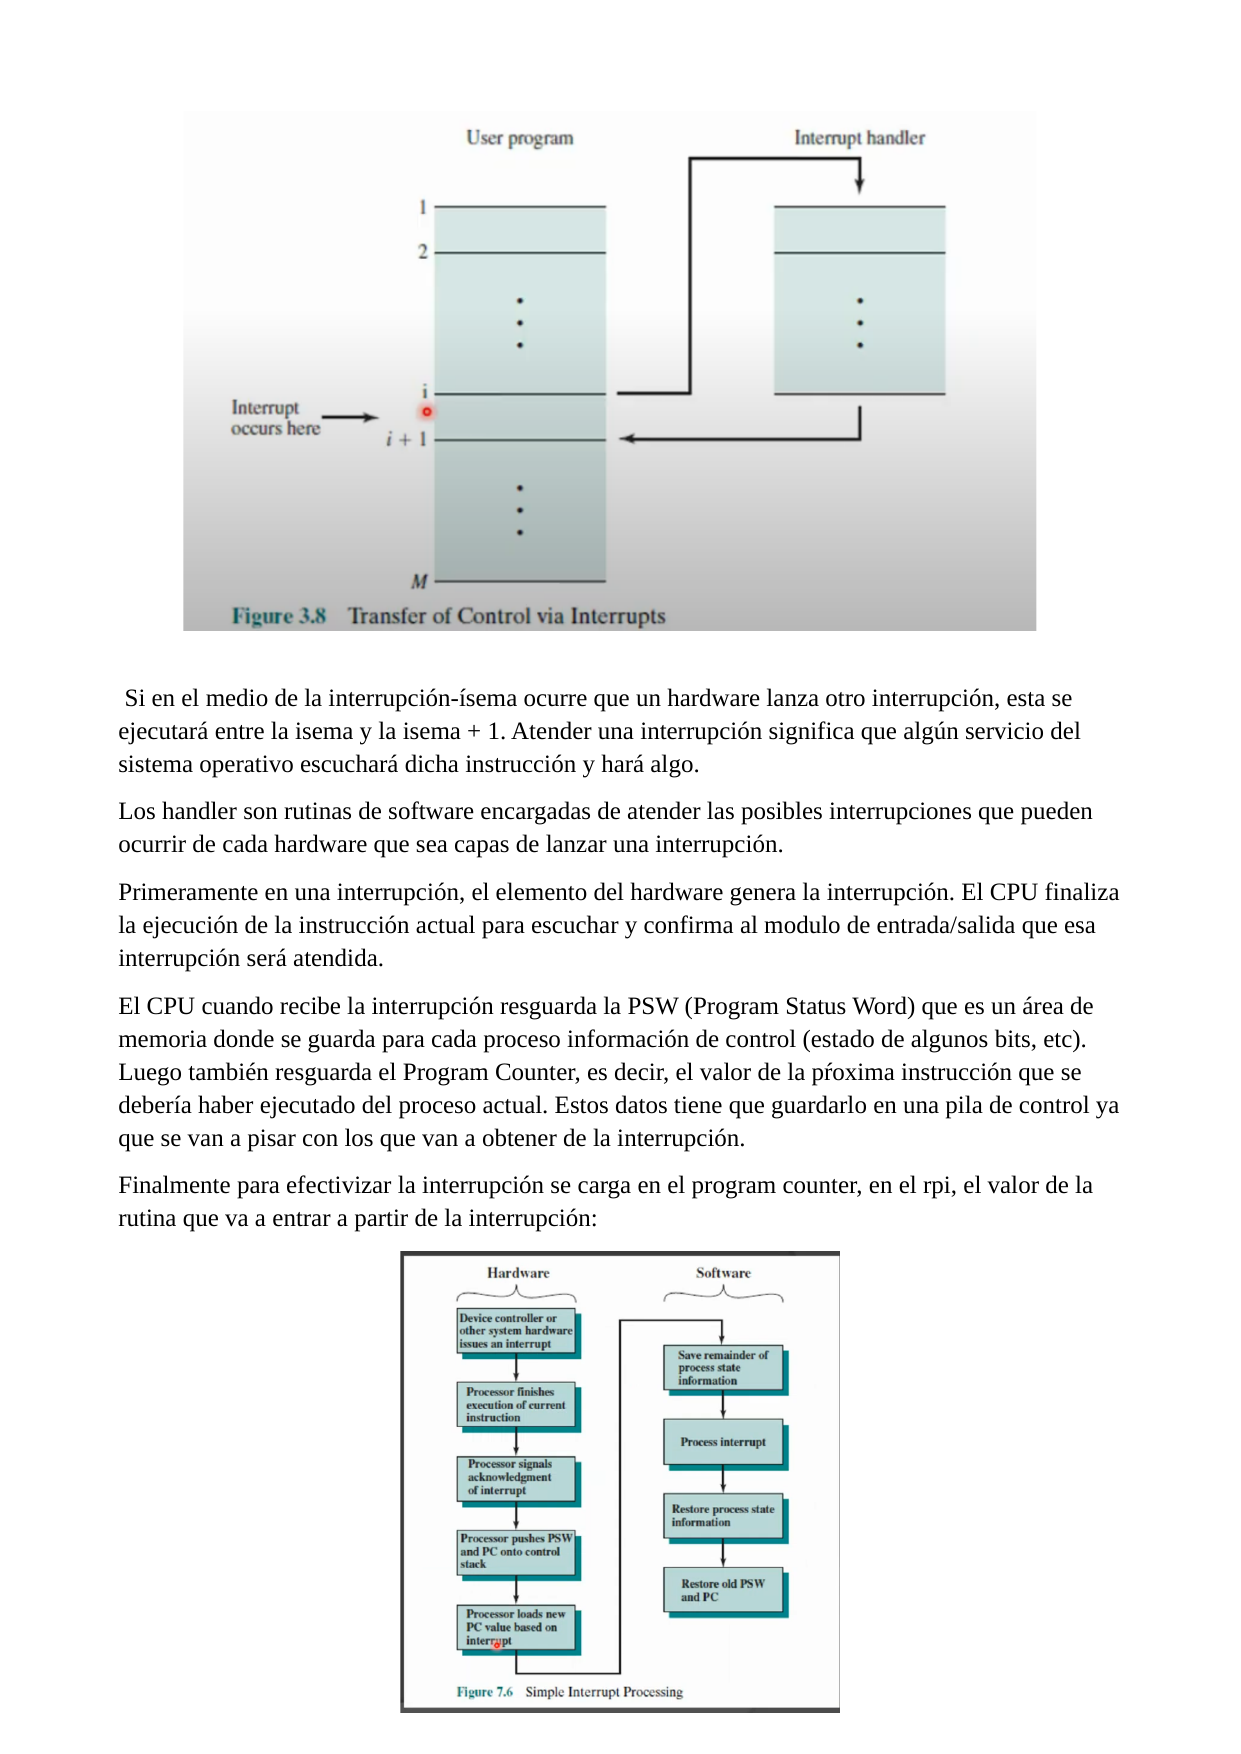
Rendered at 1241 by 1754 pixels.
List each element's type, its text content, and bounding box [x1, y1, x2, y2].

text Finalmente para efectivizar la interrupción se carga en el program counter, en el rpi, el valor de la rutina que va a entrar a partir de la interrupción: [118, 1170, 1122, 1232]
picture [183, 111, 1037, 631]
text Primeramente en una interrupción, el elemento del hardware genera la interrupción. El CPU finaliza la ejecución de la instrucción actual para escuchar y confirma al modulo de entrada/salida que esa interrupción será atendida. [118, 877, 1122, 972]
picture [400, 1251, 840, 1713]
text Los handler son rutinas de software encargadas de atender las posibles interrupciones que pueden ocurrir de cada hardware que sea capas de lanzar una interrupción. [118, 796, 1122, 858]
text El CPU cuando recibe la interrupción resguarda la PSW (Program Status Word) que es un área de memoria donde se guarda para cada proceso información de control (estado de algunos bits, etc). Luego también resguarda el Program Counter, es decir, el valor de la pŕoxima instrucción que se debería haber ejecutado del proceso actual. Estos datos tiene que guardarlo en una pila de control ya que se van a pisar con los que van a obtener de la interrupción. [118, 991, 1122, 1152]
text Si en el medio de la interrupción-ísema ocurre que un hardware lanza otro interrupción, esta se ejecutará entre la isema y la isema + 1. Atender una interrupción significa que algún servicio del sistema operativo escuchará dicha instrucción y hará algo. [118, 683, 1122, 778]
